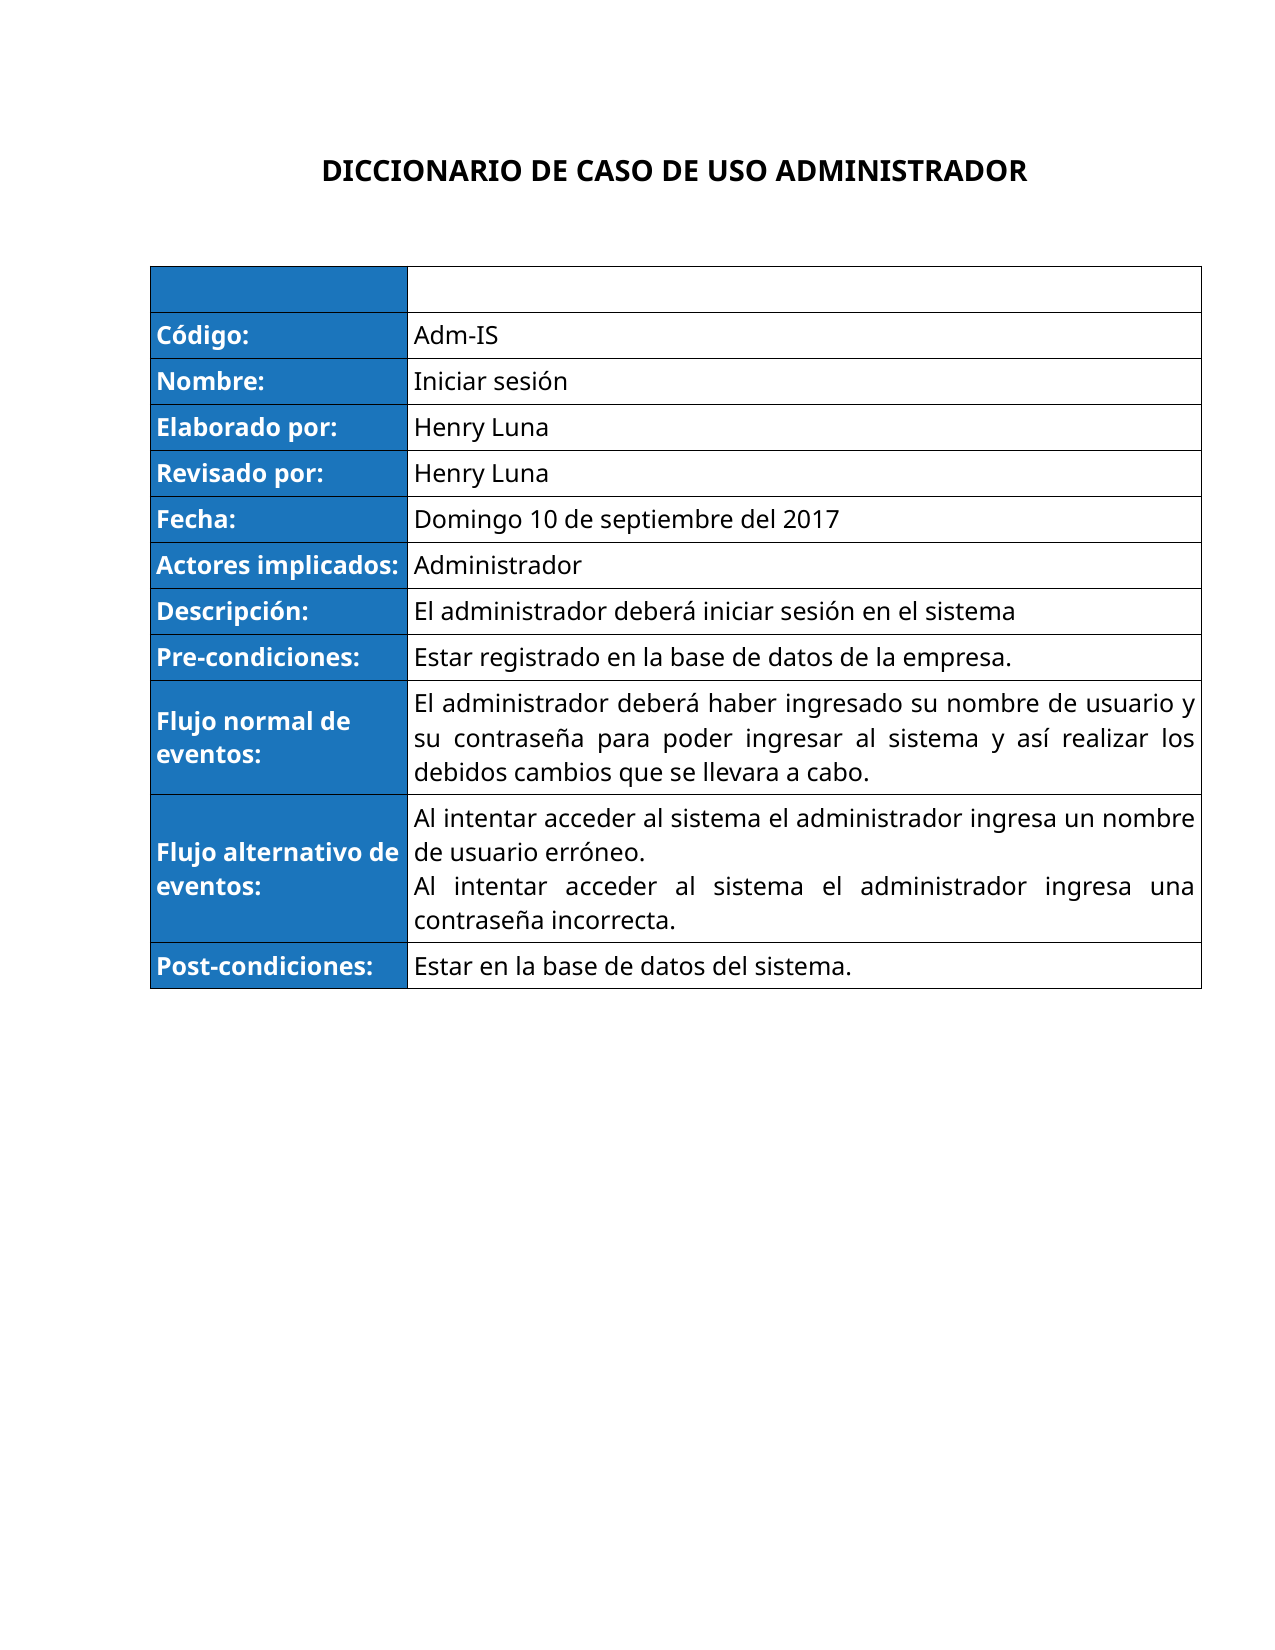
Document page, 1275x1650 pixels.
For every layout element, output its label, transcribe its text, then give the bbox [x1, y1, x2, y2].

table_cell Henry Luna [408, 451, 1201, 496]
table_cell Código: [151, 313, 407, 358]
table_cell Domingo 10 de septiembre del 2017 [408, 497, 1201, 542]
text DICCIONARIO DE CASO DE USO ADMINISTRADOR [150, 150, 1125, 190]
table_cell Administrador [408, 543, 1201, 588]
table_cell El administrador deberá iniciar sesión en el sistema [408, 589, 1201, 634]
table_cell Flujo normal de eventos: [151, 681, 407, 794]
table_cell Post-condiciones: [151, 943, 407, 988]
table_cell Henry Luna [408, 405, 1201, 450]
table_cell Al intentar acceder al sistema el administrador ingresa un nombre de usuario erróneo. Al intentar acceder al sistema el administrador ingresa una contraseña incorrecta. [408, 795, 1201, 942]
table_cell Estar en la base de datos del sistema. [408, 943, 1201, 988]
table_header [408, 267, 1201, 312]
table_cell El administrador deberá haber ingresado su nombre de usuario y su contraseña para poder ingresar al sistema y así realizar los debidos cambios que se llevara a cabo. [408, 681, 1201, 794]
table_cell Iniciar sesión [408, 359, 1201, 404]
table_cell Descripción: [151, 589, 407, 634]
table_cell Adm-IS [408, 313, 1201, 358]
table_header [151, 267, 407, 312]
table_cell Actores implicados: [151, 543, 407, 588]
table_cell Elaborado por: [151, 405, 407, 450]
table_cell Fecha: [151, 497, 407, 542]
table_cell Revisado por: [151, 451, 407, 496]
table_cell Estar registrado en la base de datos de la empresa. [408, 635, 1201, 680]
table_cell Nombre: [151, 359, 407, 404]
table_cell Flujo alternativo de eventos: [151, 795, 407, 942]
table_cell Pre-condiciones: [151, 635, 407, 680]
